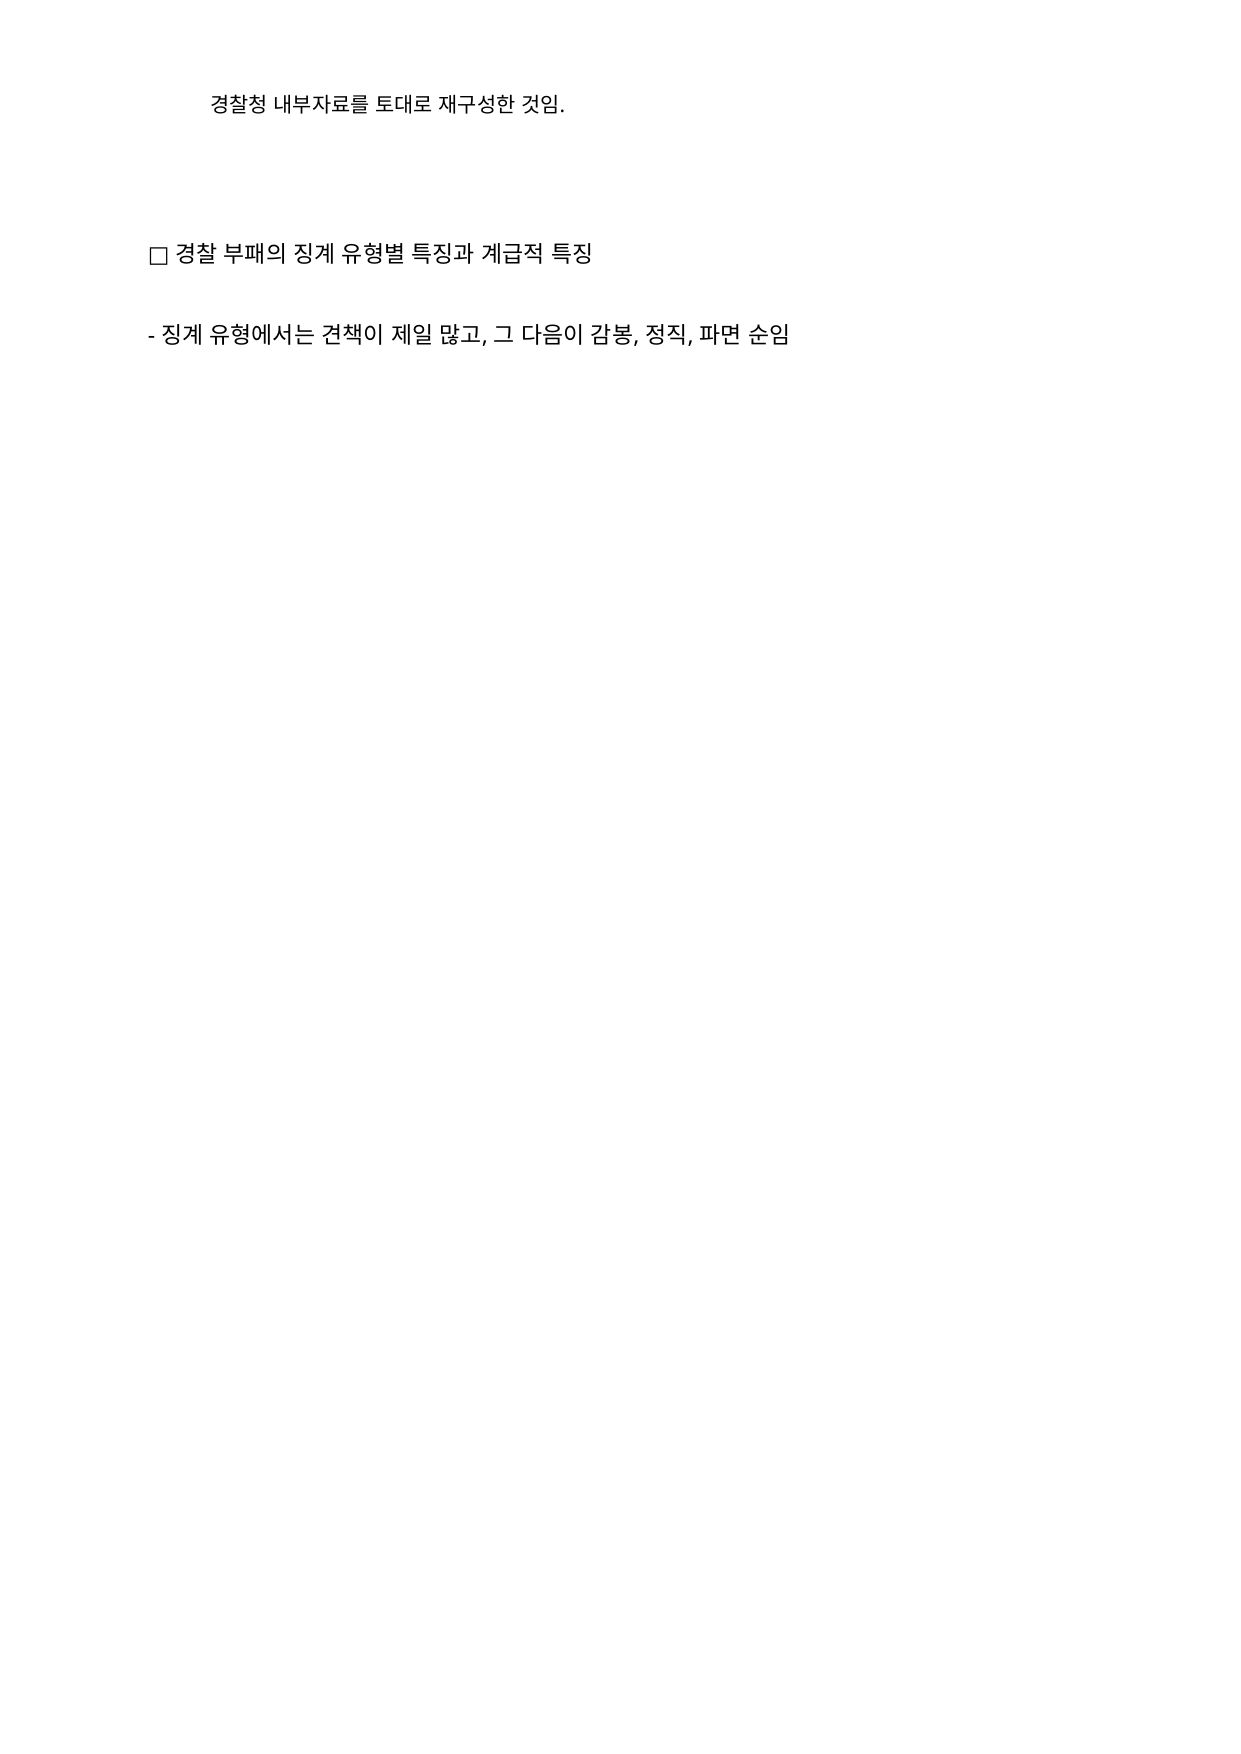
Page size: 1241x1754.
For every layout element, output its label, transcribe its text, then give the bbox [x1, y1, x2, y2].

text □ 경찰 부패의 징계 유형별 특징과 계급적 특징 [148, 236, 1093, 269]
text 경찰청 내부자료를 토대로 재구성한 것임. [148, 88, 1093, 119]
text - 징계 유형에서는 견책이 제일 많고, 그 다음이 감봉, 정직, 파면 순임 [148, 317, 1093, 350]
